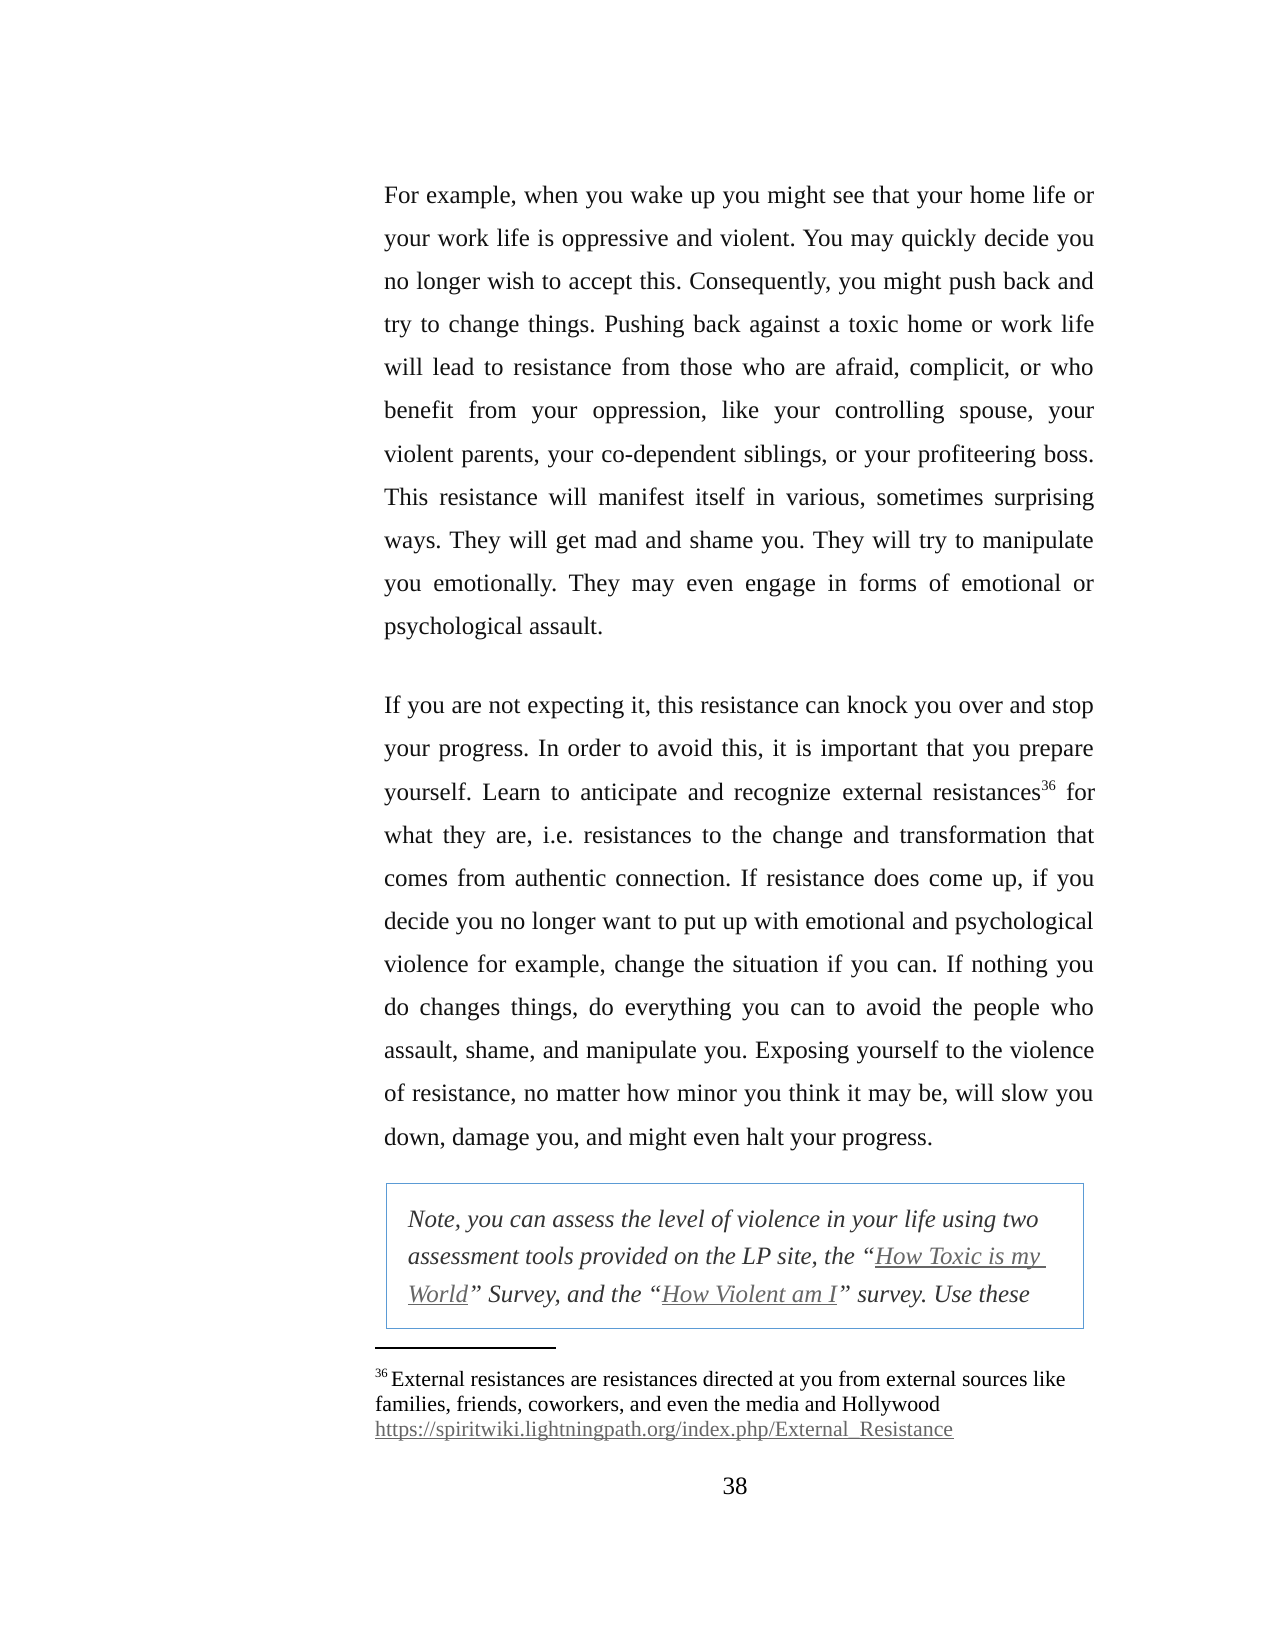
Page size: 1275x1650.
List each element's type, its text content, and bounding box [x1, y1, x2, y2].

text If you are not expecting it, this resistance can knock you over and stop your progress. In order to avoid this, it is important that you prepare yourself. Learn to anticipate and recognize external resistances for what they are, i.e. resistances to the change and transformation that comes from authentic connection. If resistance does come up, if you decide you no longer want to put up with emotional and psychological violence for example, change the situation if you can. If nothing you do changes things, do everything you can to avoid the people who assault, shame, and manipulate you. Exposing yourself to the violence of resistance, no matter how minor you think it may be, will slow you down, damage you, and might even halt your progress. [384, 690, 1095, 1150]
text Note, you can assess the level of violence in your life using two assessment tools provided on the LP site, the “How Toxic is my World” Survey, and the “How Violent am I” survey. Use these [387, 1184, 1083, 1328]
text External resistances are resistances directed at you from external sources like families, friends, coworkers, and even the media and Hollywood https://spiritwiki.lightningpath.org/index.php/External_Resistance [941, 1366, 1095, 1441]
text For example, when you wake up you might see that your home life or your work life is oppressive and violent. You may quickly decide you no longer wish to accept this. Consequently, you might push back and try to change things. Pushing back against a toxic home or work life will lead to resistance from those who are afraid, complicit, or who benefit from your oppression, like your controlling spouse, your violent parents, your co-dependent siblings, or your profiteering boss. This resistance will manifest itself in various, sometimes surprising ways. They will get mad and shame you. They will try to manipulate you emotionally. They may even engage in forms of emotional or psychological assault. [384, 180, 1095, 640]
